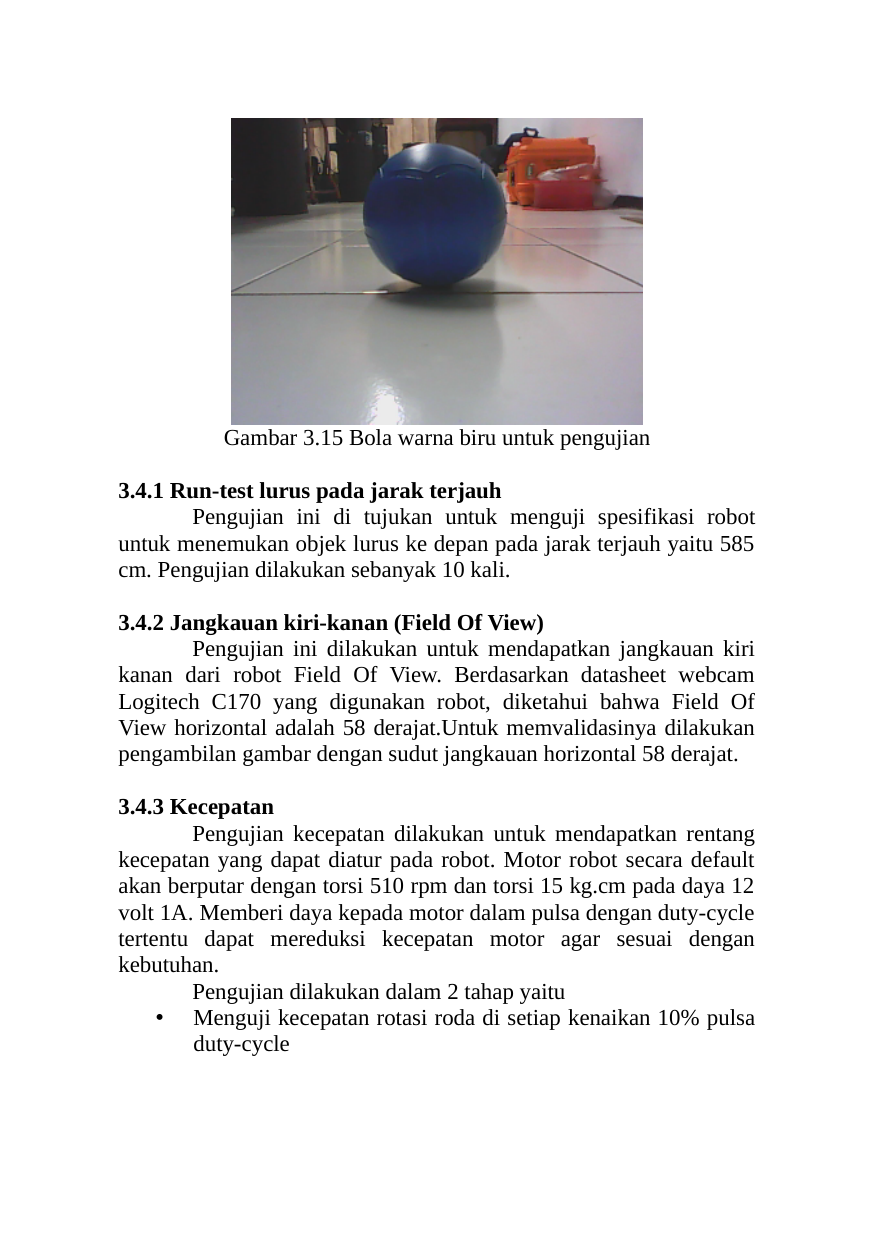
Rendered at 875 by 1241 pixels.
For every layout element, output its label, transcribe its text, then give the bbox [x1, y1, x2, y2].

list Menguji kecepatan rotasi roda di setiap kenaikan 10% pulsa duty-cycle [156, 1004, 756, 1057]
text 3.4.3 Kecepatan [118, 793, 756, 819]
text Pengujian ini dilakukan untuk mendapatkan jangkauan kiri kanan dari robot Field Of View. Berdasarkan datasheet webcam Logitech C170 yang digunakan robot, diketahui bahwa Field Of View horizontal adalah 58 derajat.Untuk memvalidasinya dilakukan pengambilan gambar dengan sudut jangkauan horizontal 58 derajat. [118, 635, 756, 767]
text Pengujian kecepatan dilakukan untuk mendapatkan rentang kecepatan yang dapat diatur pada robot. Motor robot secara default akan berputar dengan torsi 510 rpm dan torsi 15 kg.cm pada daya 12 volt 1A. Memberi daya kepada motor dalam pulsa dengan duty-cycle tertentu dapat mereduksi kecepatan motor agar sesuai dengan kebutuhan. [118, 819, 756, 978]
picture [231, 118, 643, 425]
text Pengujian ini di tujukan untuk menguji spesifikasi robot untuk menemukan objek lurus ke depan pada jarak terjauh yaitu 585 cm. Pengujian dilakukan sebanyak 10 kali. [118, 503, 756, 582]
text Gambar 3.15 Bola warna biru untuk pengujian [118, 118, 756, 451]
text 3.4.2 Jangkauan kiri-kanan (Field Of View) [118, 609, 756, 635]
text Pengujian dilakukan dalam 2 tahap yaitu [118, 978, 756, 1004]
text 3.4.1 Run-test lurus pada jarak terjauh [118, 477, 756, 503]
